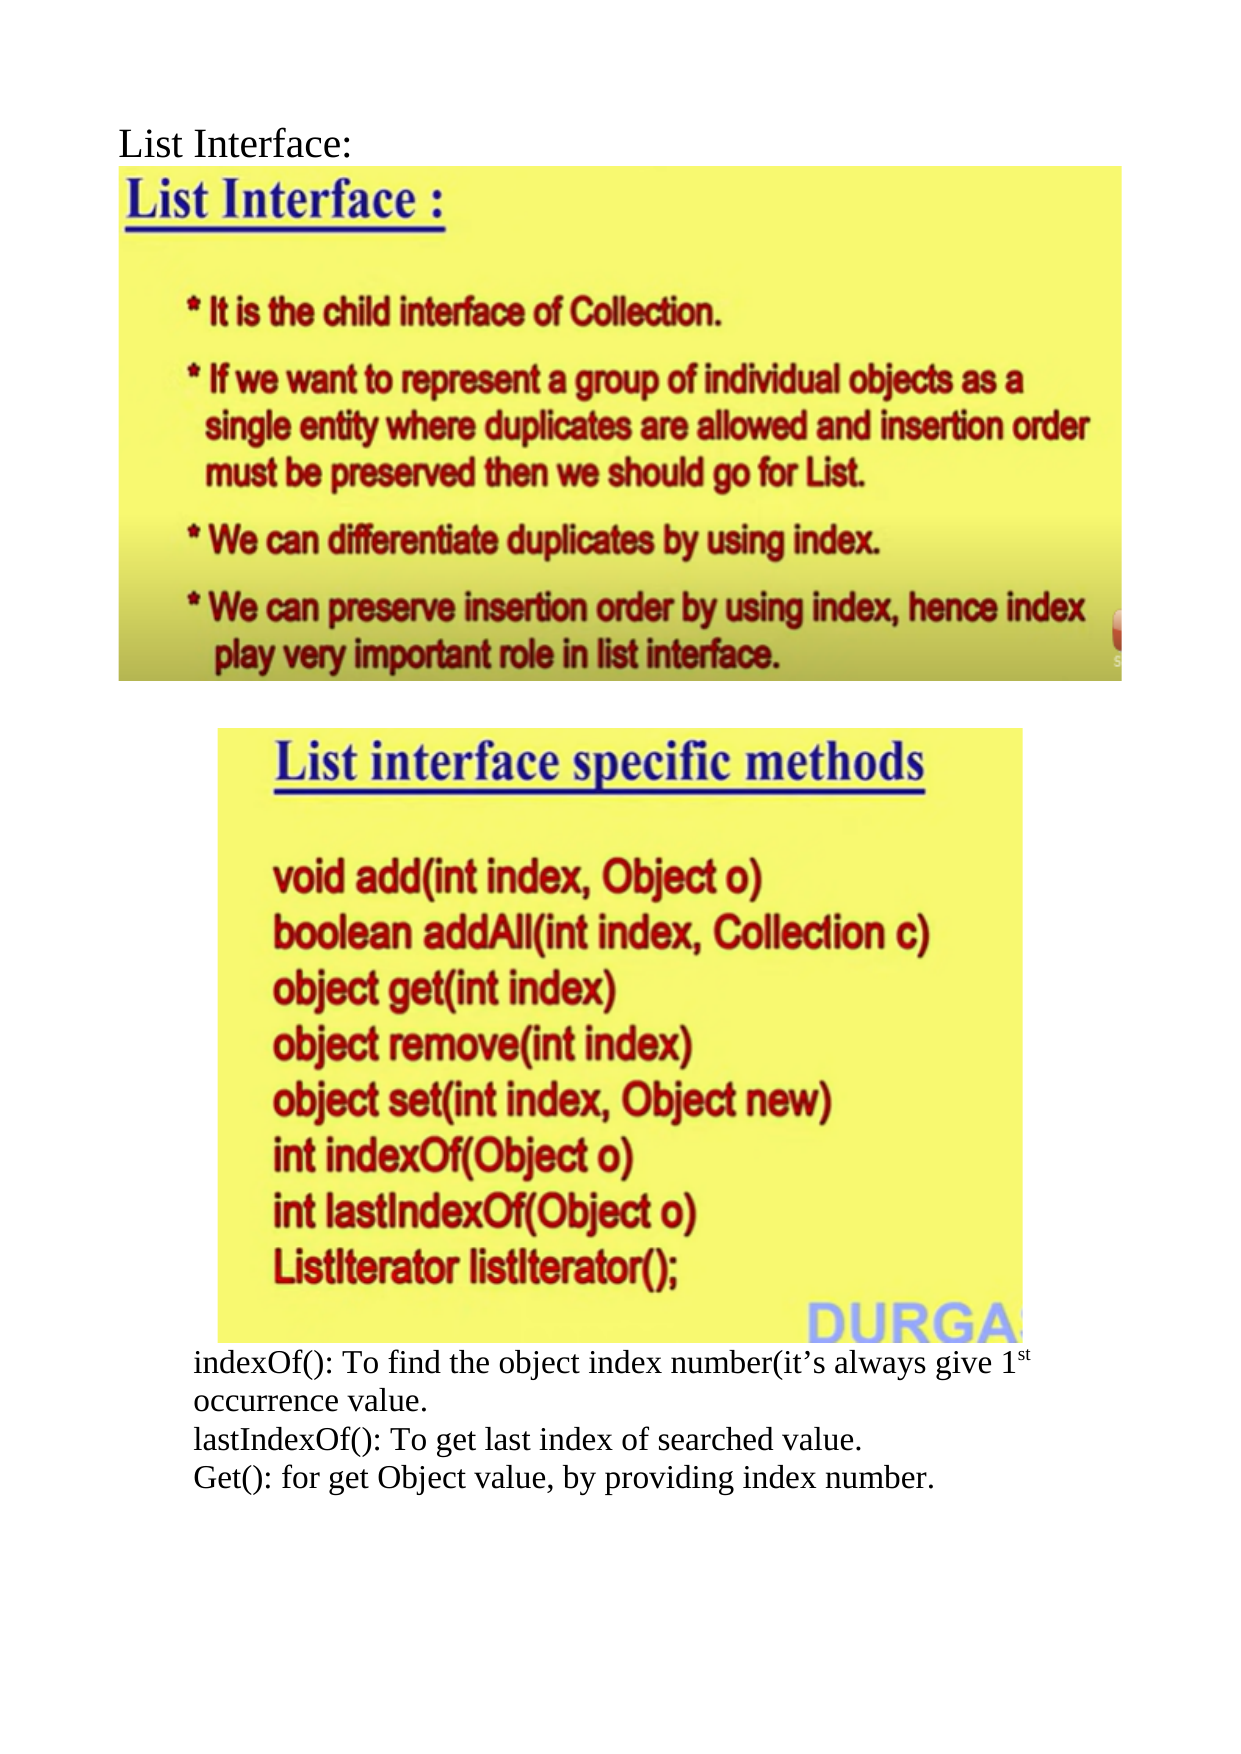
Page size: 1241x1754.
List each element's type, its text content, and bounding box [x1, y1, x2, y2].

list Get(): for get Object value, by providing index number. [156, 1457, 1122, 1496]
picture [118, 166, 1122, 681]
picture [217, 728, 1023, 1343]
list indexOf(): To find the object index number(it’s always give 1st occurrence value. [156, 776, 1122, 1419]
text List Interface: [118, 118, 1122, 166]
list lastIndexOf(): To get last index of searched value. [156, 1419, 1122, 1457]
